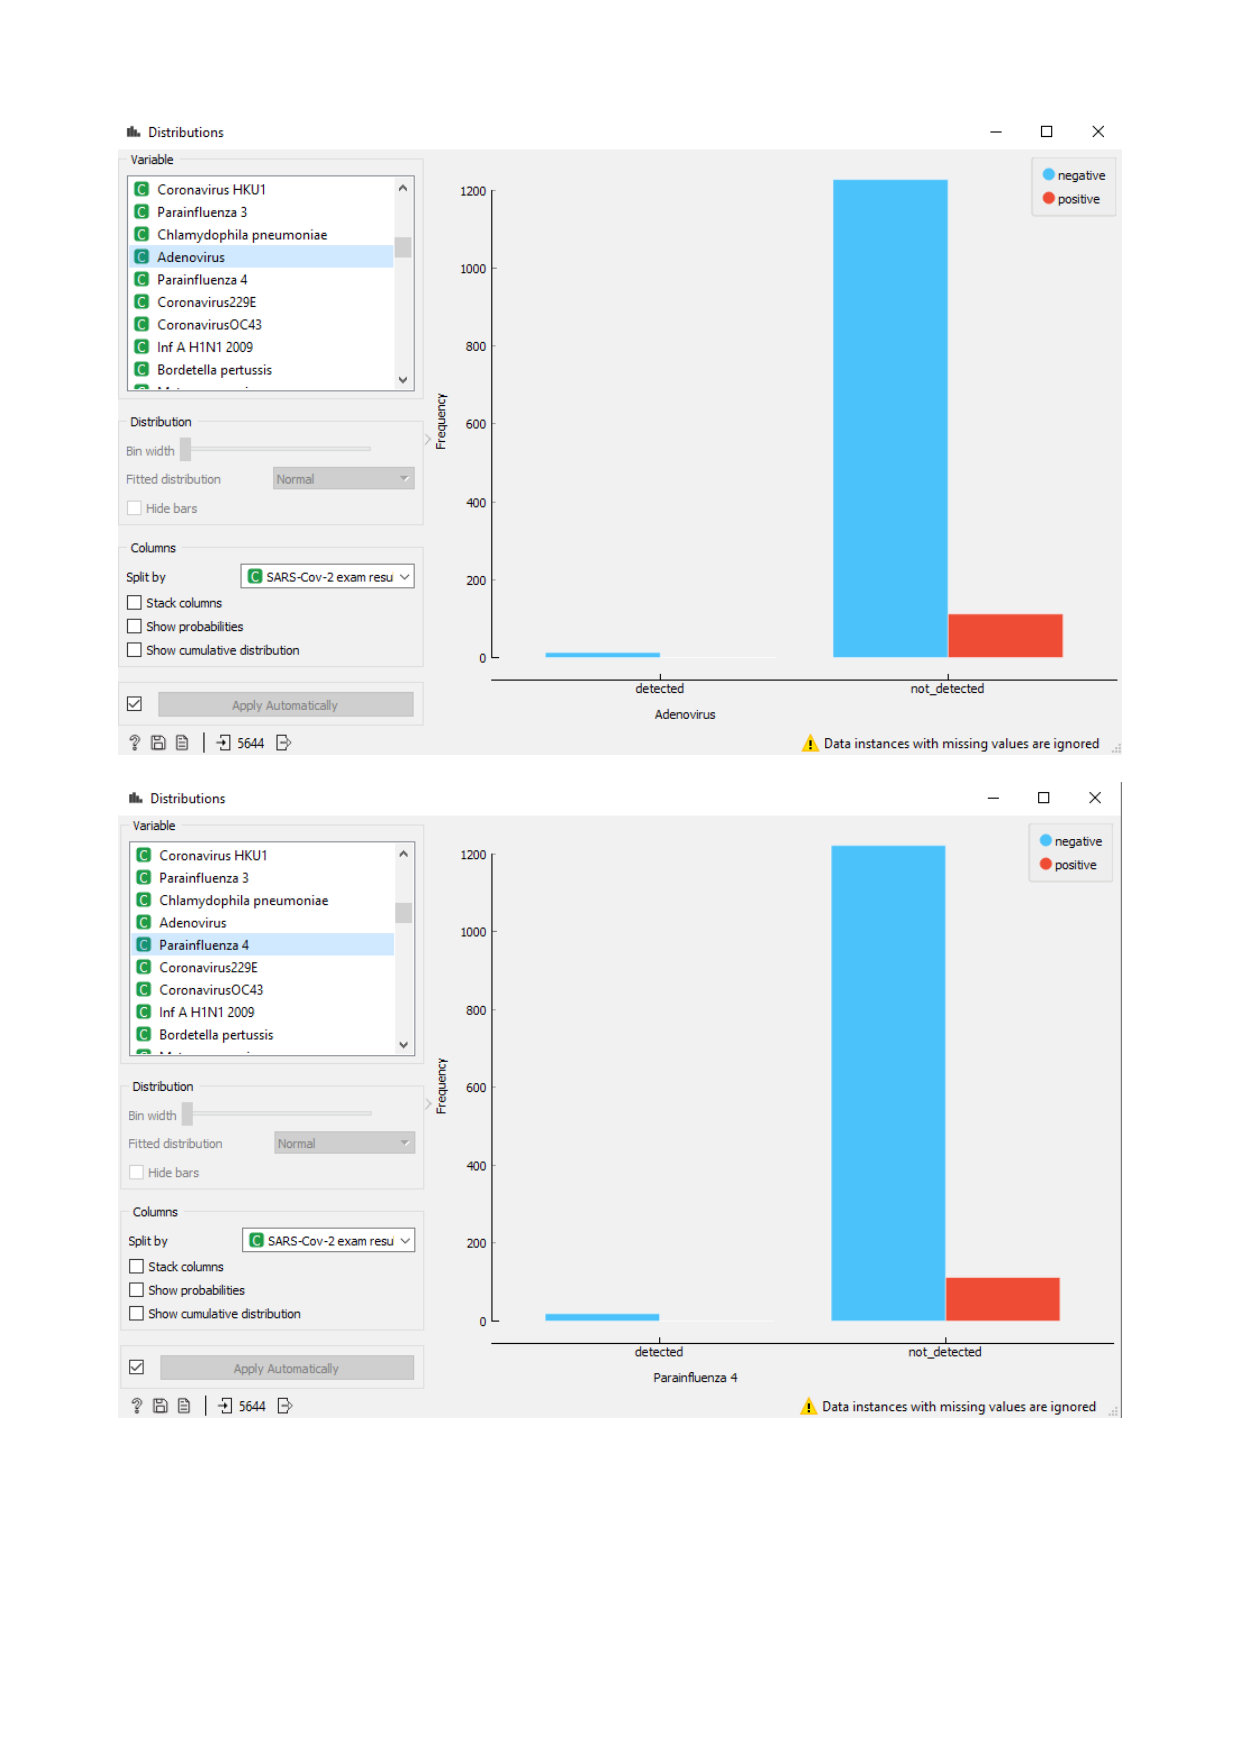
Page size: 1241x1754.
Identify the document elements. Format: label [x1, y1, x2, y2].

picture [118, 782, 1122, 1418]
picture [118, 118, 1122, 755]
